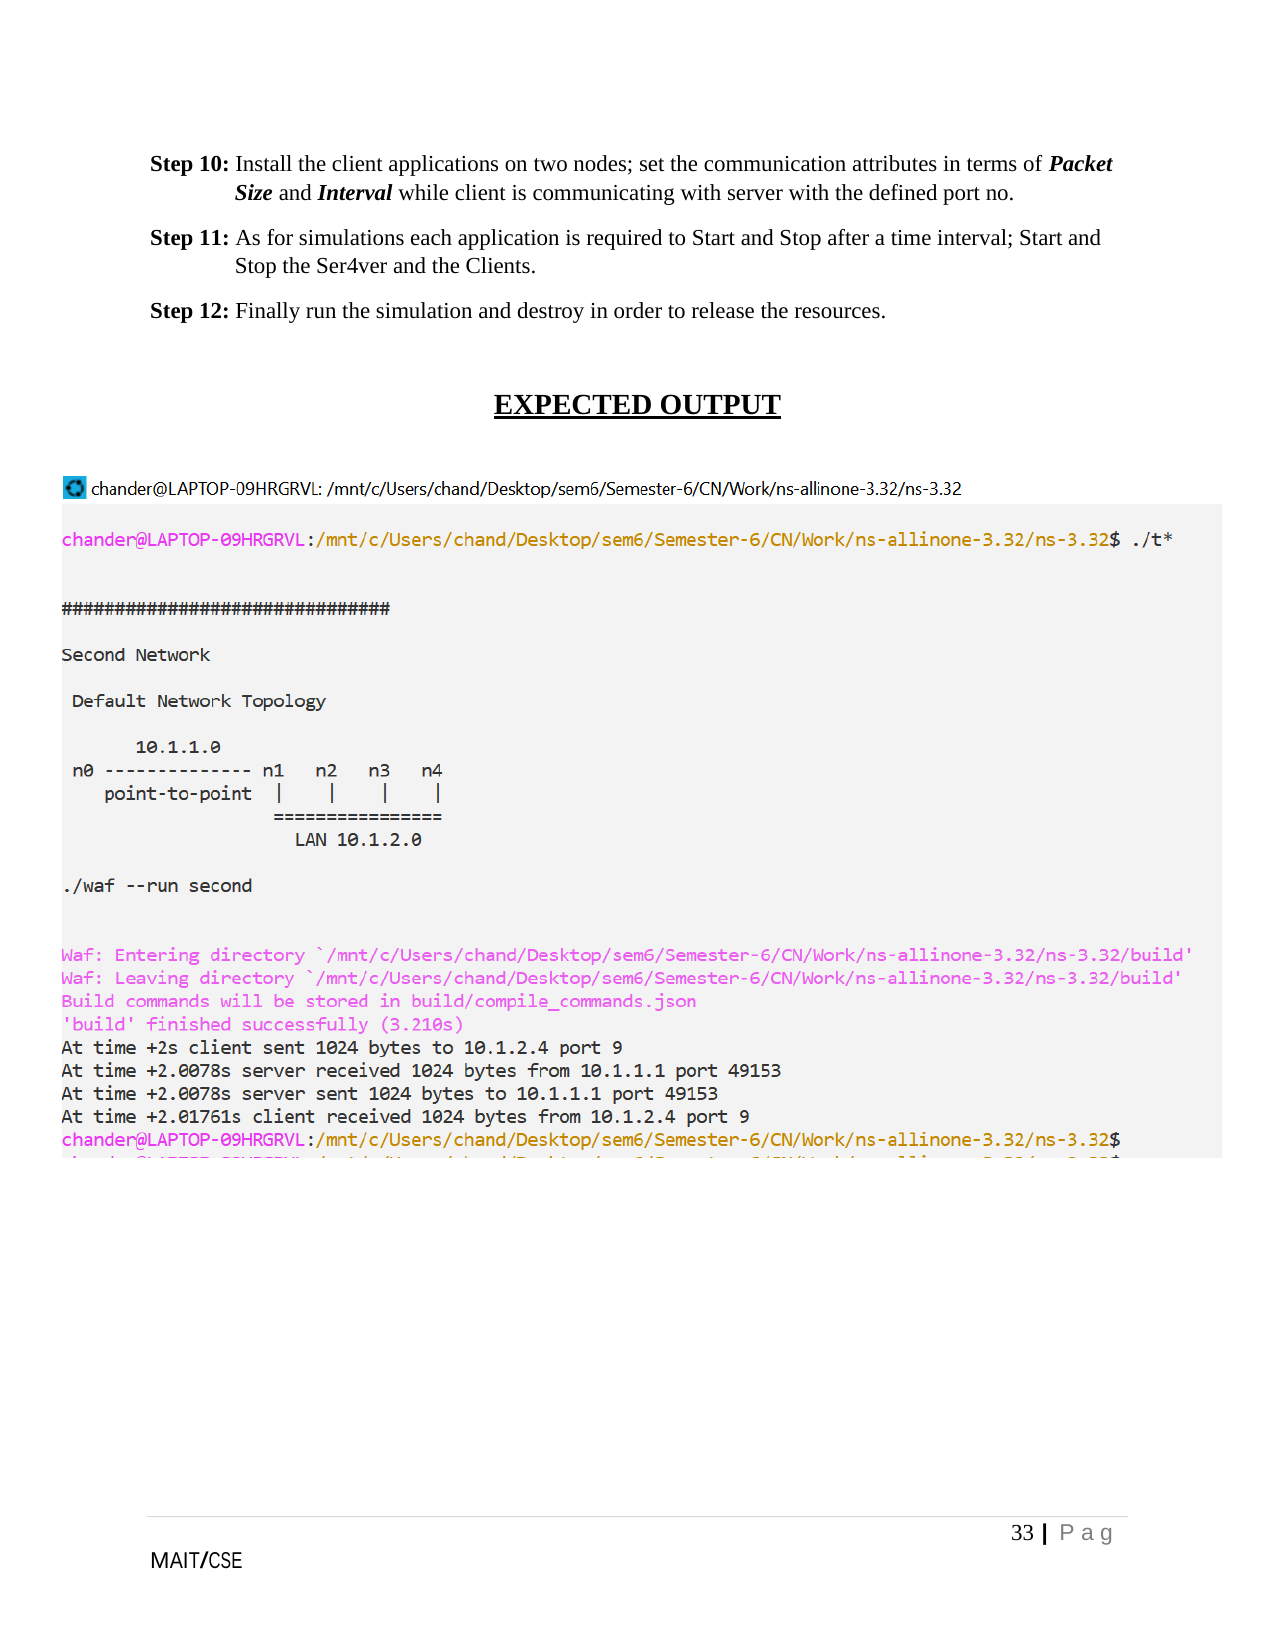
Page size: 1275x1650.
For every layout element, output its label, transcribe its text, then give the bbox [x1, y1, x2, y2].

text EXPECTED OUTPUT [348, 387, 927, 421]
text Step 12: Finally run the simulation and destroy in order to release the resources. [150, 297, 1212, 323]
picture [61, 472, 1223, 1158]
text Step 11: As for simulations each application is required to Start and Stop after a time interval; Start and Stop the Ser4ver and the Clients. [150, 223, 1104, 278]
text Step 10: Install the client applications on two nodes; set the communication attributes in terms of Packet Size and Interval while client is communicating with server with the defined port no. [150, 150, 1114, 205]
